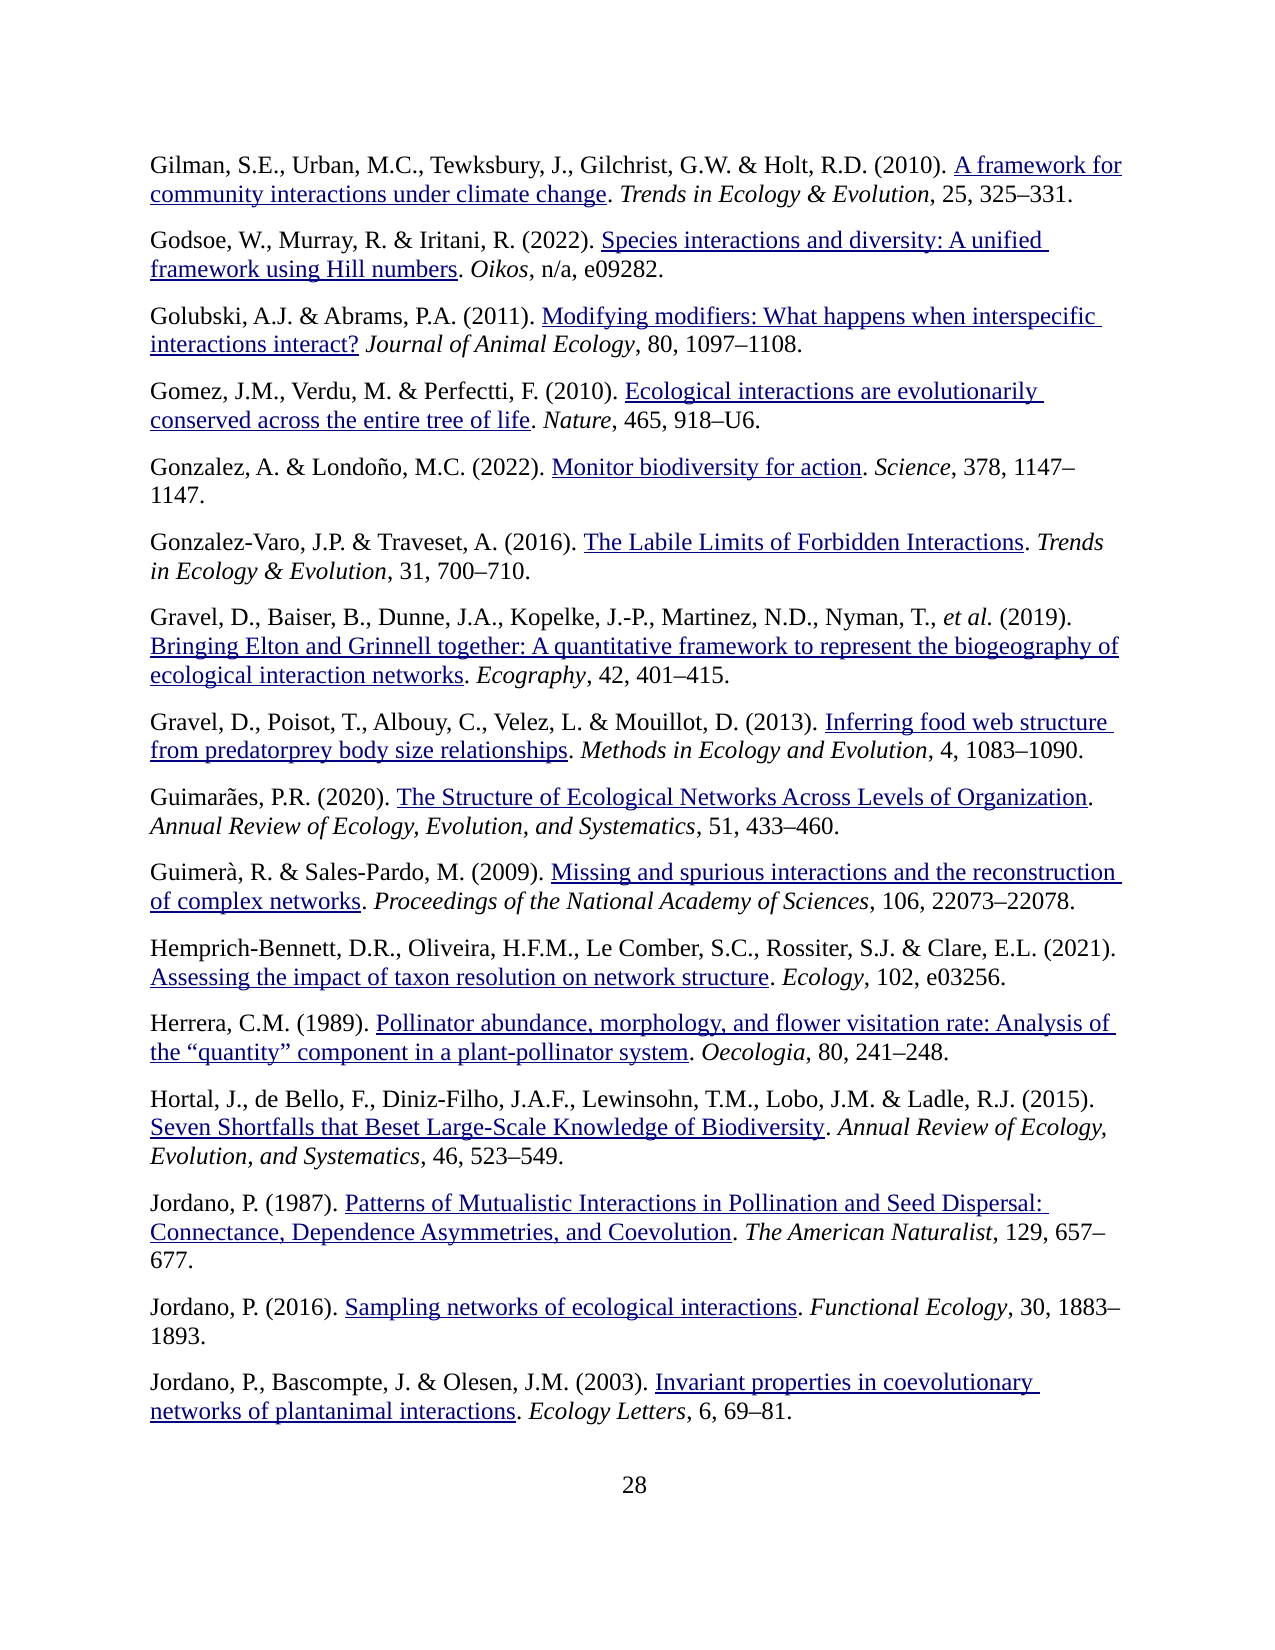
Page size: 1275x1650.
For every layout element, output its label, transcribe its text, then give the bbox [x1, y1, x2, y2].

text Gilman, S.E., Urban, M.C., Tewksbury, J., Gilchrist, G.W. & Holt, R.D. (2010). A framework for community interactions under climate change. Trends in Ecology & Evolution, 25, 325–331. [150, 150, 1125, 207]
text Gonzalez, A. & Londoño, M.C. (2022). Monitor biodiversity for action. Science, 378, 1147–1147. [150, 452, 1125, 509]
text Hortal, J., de Bello, F., Diniz-Filho, J.A.F., Lewinsohn, T.M., Lobo, J.M. & Ladle, R.J. (2015). Seven Shortfalls that Beset Large-Scale Knowledge of Biodiversity. Annual Review of Ecology, Evolution, and Systematics, 46, 523–549. [150, 1084, 1125, 1170]
text Jordano, P., Bascompte, J. & Olesen, J.M. (2003). Invariant properties in coevolutionary networks of plantanimal interactions. Ecology Letters, 6, 69–81. [150, 1367, 1125, 1425]
text Godsoe, W., Murray, R. & Iritani, R. (2022). Species interactions and diversity: A unified framework using Hill numbers. Oikos, n/a, e09282. [150, 225, 1125, 283]
text Gravel, D., Poisot, T., Albouy, C., Velez, L. & Mouillot, D. (2013). Inferring food web structure from predatorprey body size relationships. Methods in Ecology and Evolution, 4, 1083–1090. [150, 707, 1125, 764]
text Golubski, A.J. & Abrams, P.A. (2011). Modifying modifiers: What happens when interspecific interactions interact? Journal of Animal Ecology, 80, 1097–1108. [150, 301, 1125, 358]
text Gravel, D., Baiser, B., Dunne, J.A., Kopelke, J.-P., Martinez, N.D., Nyman, T., et al. (2019). Bringing Elton and Grinnell together: A quantitative framework to represent the biogeography of ecological interaction networks. Ecography, 42, 401–415. [150, 602, 1125, 689]
text Gonzalez-Varo, J.P. & Traveset, A. (2016). The Labile Limits of Forbidden Interactions. Trends in Ecology & Evolution, 31, 700–710. [150, 527, 1125, 584]
text Guimerà, R. & Sales-Pardo, M. (2009). Missing and spurious interactions and the reconstruction of complex networks. Proceedings of the National Academy of Sciences, 106, 22073–22078. [150, 857, 1125, 915]
text Jordano, P. (1987). Patterns of Mutualistic Interactions in Pollination and Seed Dispersal: Connectance, Dependence Asymmetries, and Coevolution. The American Naturalist, 129, 657–677. [150, 1188, 1125, 1274]
text Jordano, P. (2016). Sampling networks of ecological interactions. Functional Ecology, 30, 1883–1893. [150, 1292, 1125, 1349]
text Herrera, C.M. (1989). Pollinator abundance, morphology, and flower visitation rate: Analysis of the “quantity” component in a plant-pollinator system. Oecologia, 80, 241–248. [150, 1008, 1125, 1066]
text Hemprich-Bennett, D.R., Oliveira, H.F.M., Le Comber, S.C., Rossiter, S.J. & Clare, E.L. (2021). Assessing the impact of taxon resolution on network structure. Ecology, 102, e03256. [150, 933, 1125, 990]
text Gomez, J.M., Verdu, M. & Perfectti, F. (2010). Ecological interactions are evolutionarily conserved across the entire tree of life. Nature, 465, 918–U6. [150, 376, 1125, 434]
text Guimarães, P.R. (2020). The Structure of Ecological Networks Across Levels of Organization. Annual Review of Ecology, Evolution, and Systematics, 51, 433–460. [150, 782, 1125, 839]
